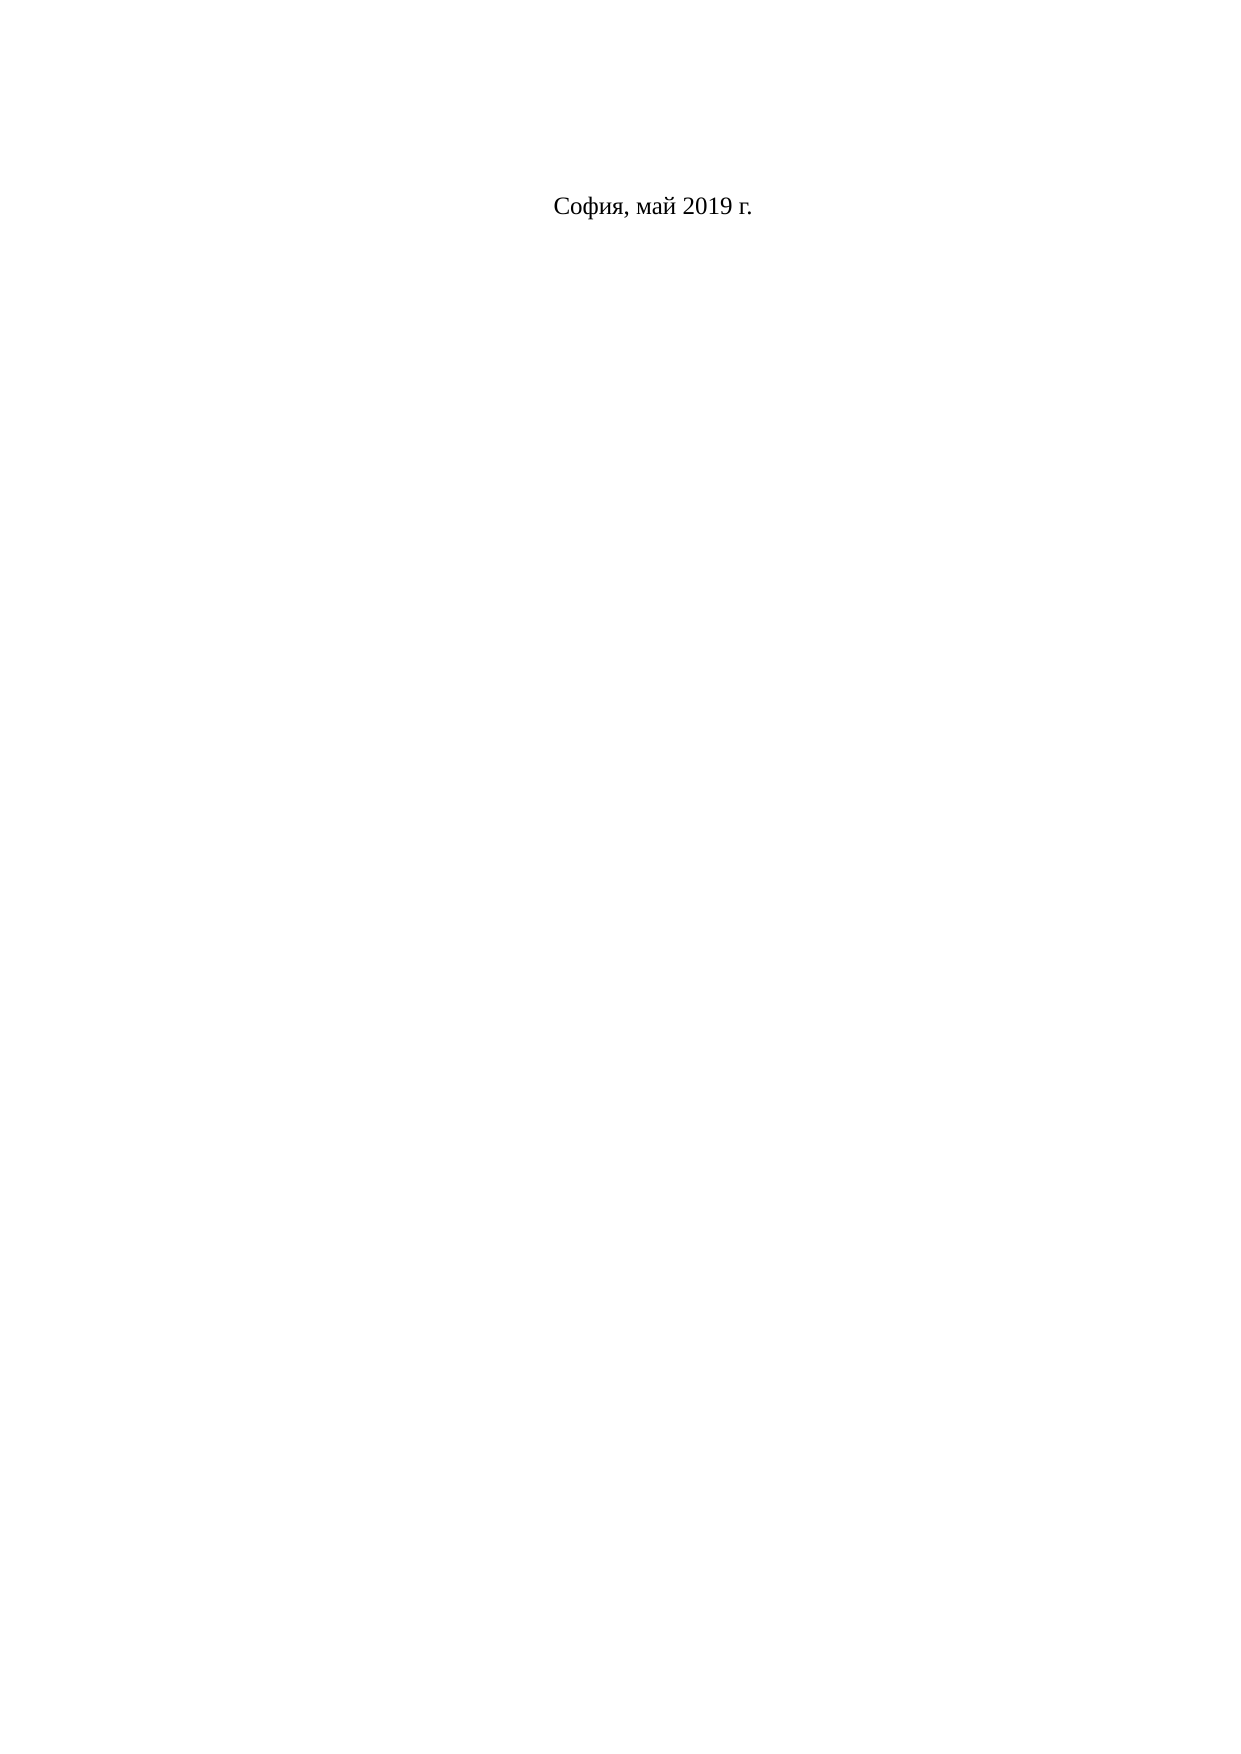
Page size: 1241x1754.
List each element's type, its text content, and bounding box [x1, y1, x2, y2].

text София, май 2019 г. [118, 191, 1122, 219]
